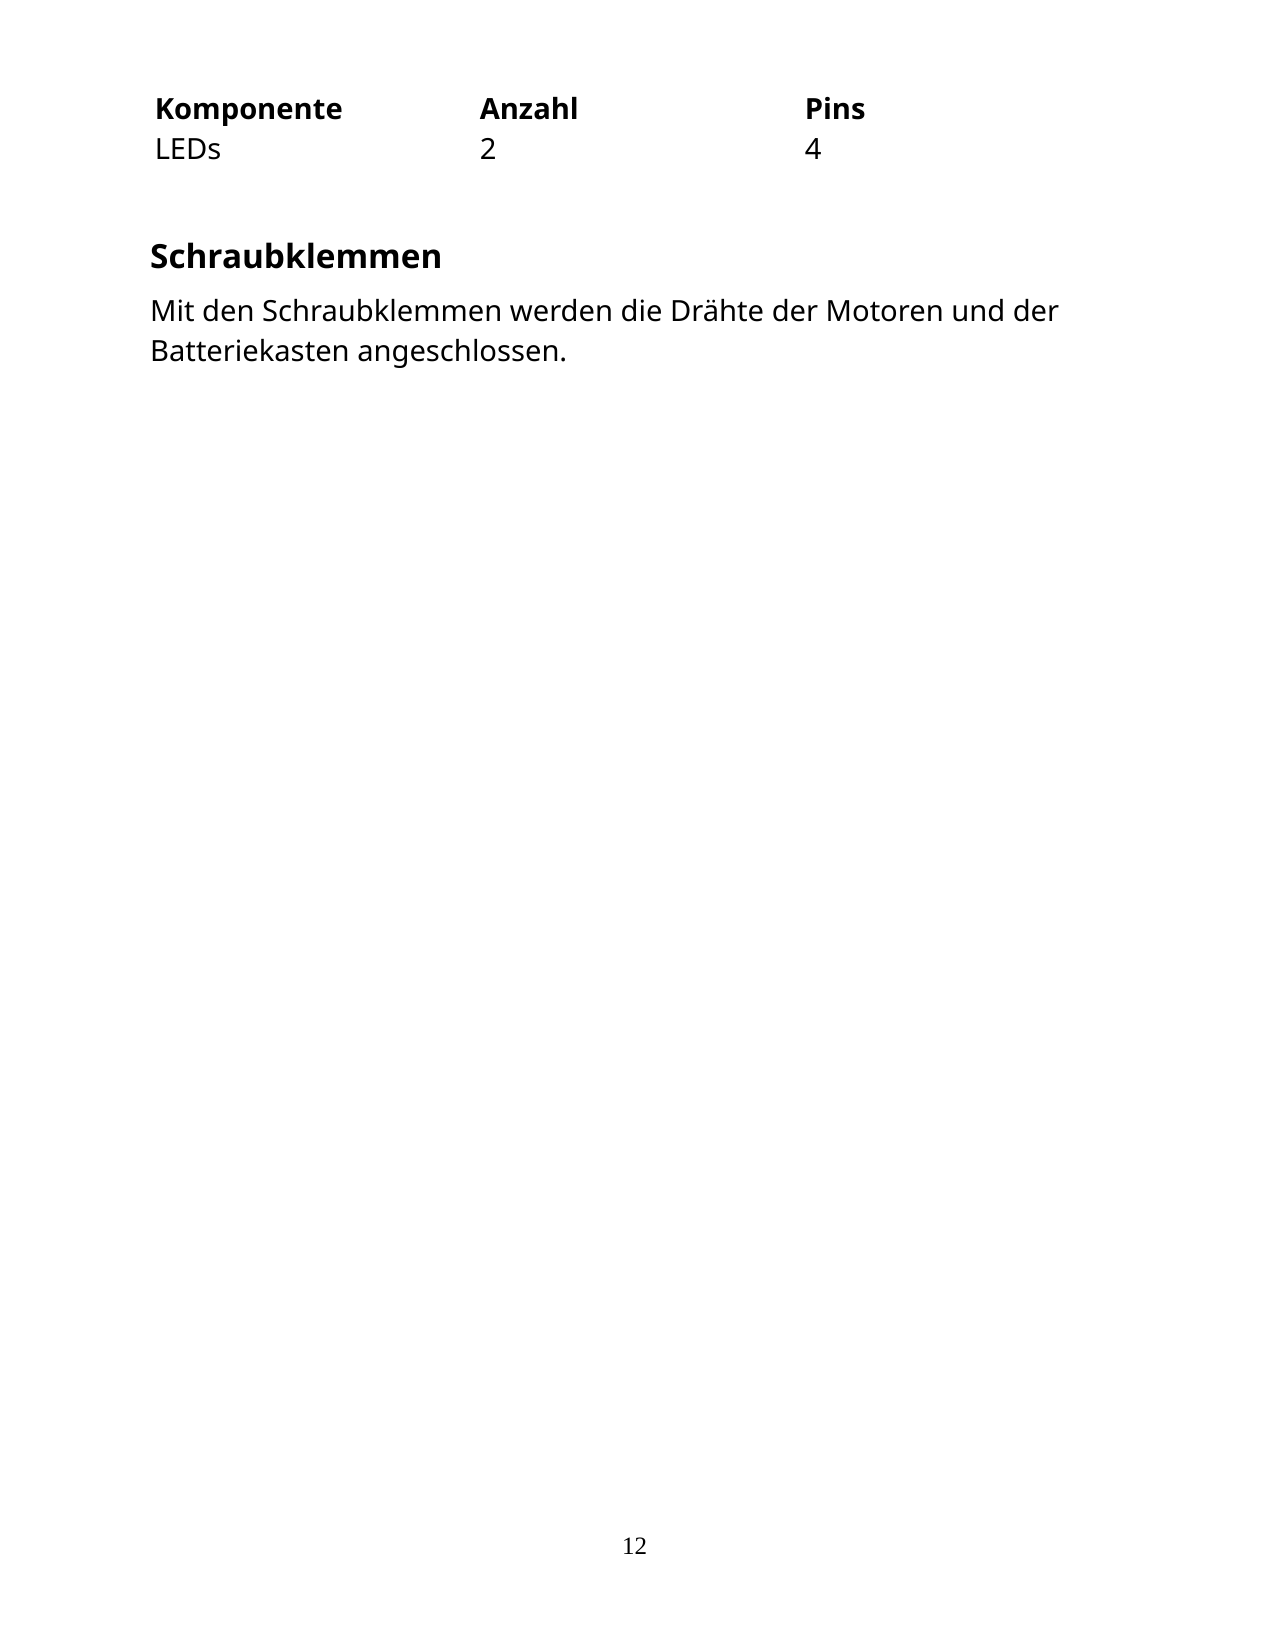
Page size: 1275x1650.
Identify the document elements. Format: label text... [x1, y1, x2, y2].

table_header Anzahl [475, 89, 800, 128]
table_header Pins [800, 89, 1125, 128]
text Mit den Schraubklemmen werden die Drähte der Motoren und der Batteriekasten angeschlossen. [150, 291, 1125, 370]
table_header Komponente [150, 89, 475, 128]
subtitle Schraubklemmen [150, 193, 1125, 278]
table_cell 4 [800, 128, 1125, 168]
table_cell LEDs [150, 128, 475, 168]
table_cell 2 [475, 128, 800, 168]
